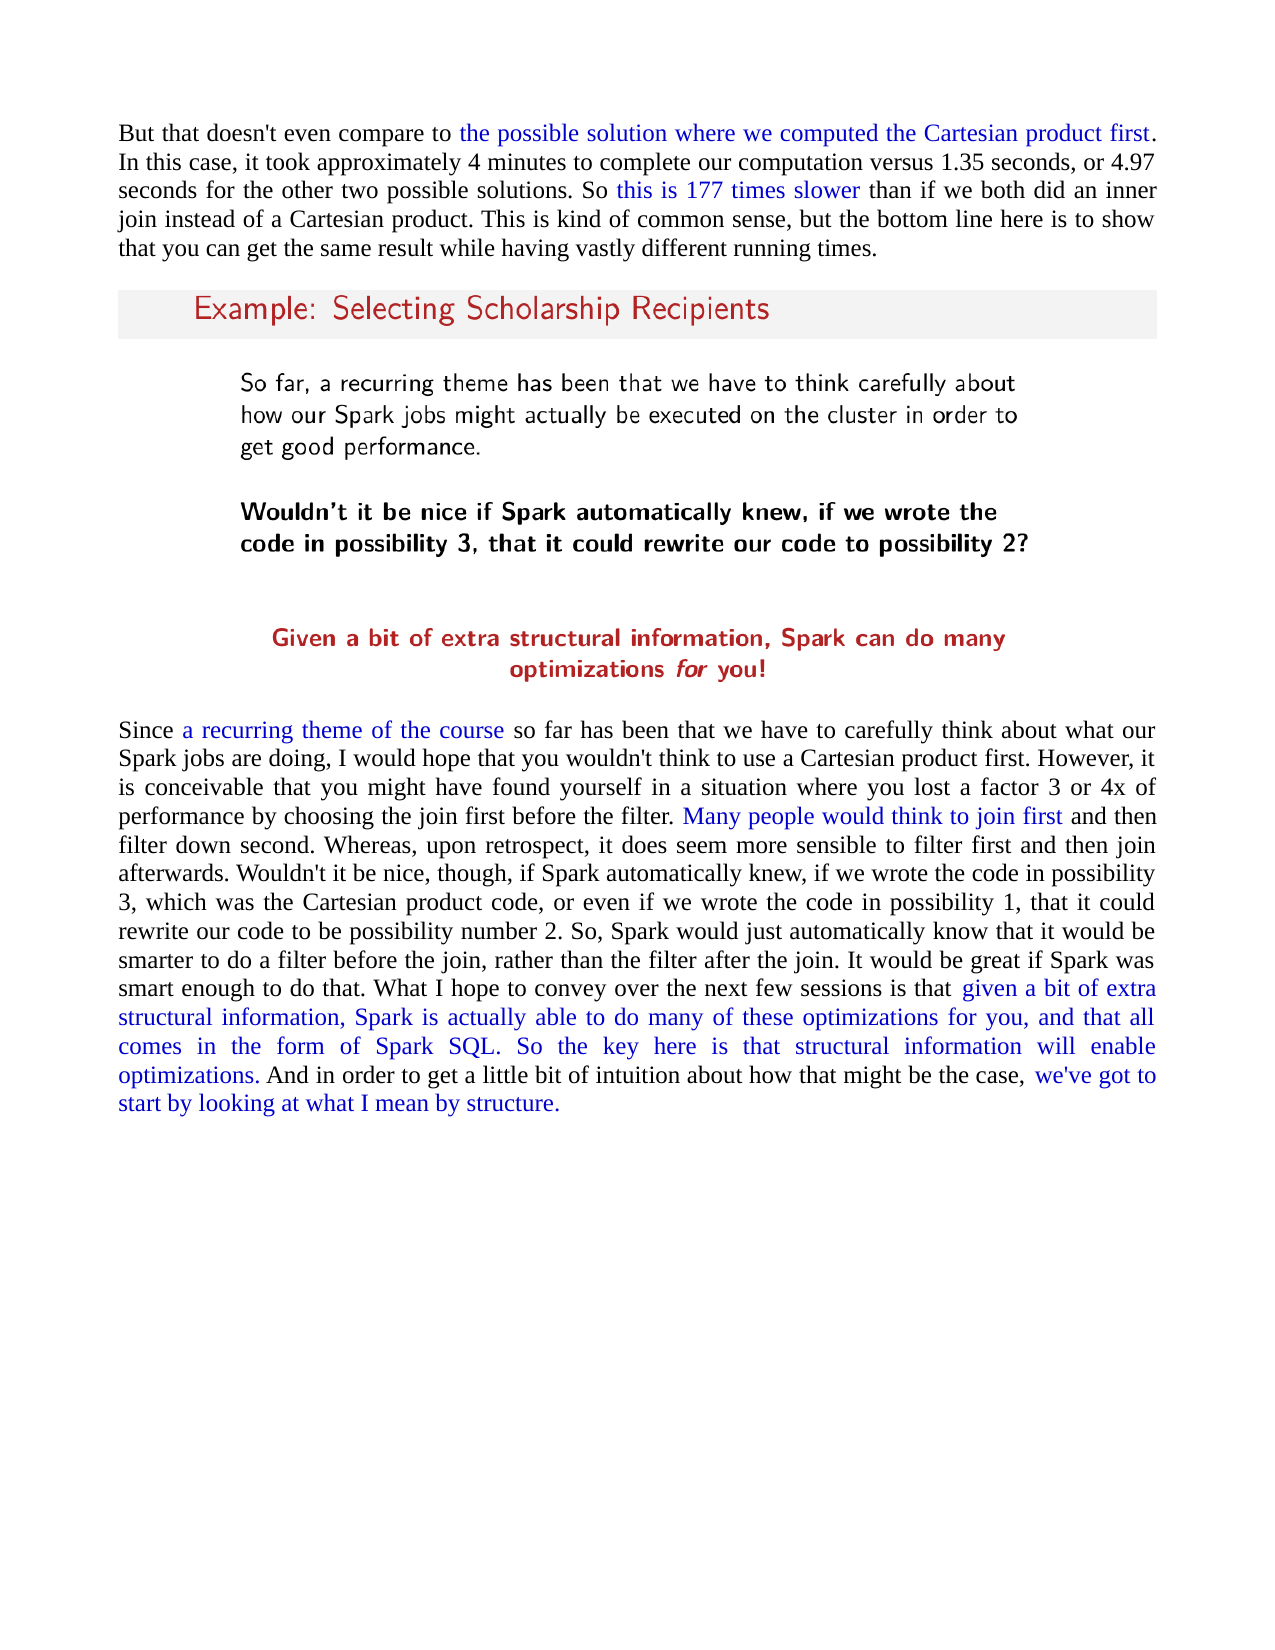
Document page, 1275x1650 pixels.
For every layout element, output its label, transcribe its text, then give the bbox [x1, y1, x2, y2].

text Since a recurring theme of the course so far has been that we have to carefully think about what our Spark jobs are doing, I would hope that you wouldn't think to use a Cartesian product first. However, it is conceivable that you might have found yourself in a situation where you lost a factor 3 or 4x of performance by choosing the join first before the filter. Many people would think to join first and then filter down second. Whereas, upon retrospect, it does seem more sensible to filter first and then join afterwards. Wouldn't it be nice, though, if Spark automatically knew, if we wrote the code in possibility 3, which was the Cartesian product code, or even if we wrote the code in possibility 1, that it could rewrite our code to be possibility number 2. So, Spark would just automatically know that it would be smarter to do a filter before the join, rather than the filter after the join. It would be great if Spark was smart enough to do that. What I hope to convey over the next few sessions is that given a bit of extra structural information, Spark is actually able to do many of these optimizations for you, and that all comes in the form of Spark SQL. So the key here is that structural information will enable optimizations. And in order to get a little bit of intuition about how that might be the case, we've got to start by looking at what I mean by structure. [118, 715, 1157, 1117]
picture [118, 290, 1157, 686]
text But that doesn't even compare to the possible solution where we computed the Cartesian product first. In this case, it took approximately 4 minutes to complete our computation versus 1.35 seconds, or 4.97 seconds for the other two possible solutions. So this is 177 times slower than if we both did an inner join instead of a Cartesian product. This is kind of common sense, but the bottom line here is to show that you can get the same result while having vastly different running times. [118, 118, 1157, 262]
